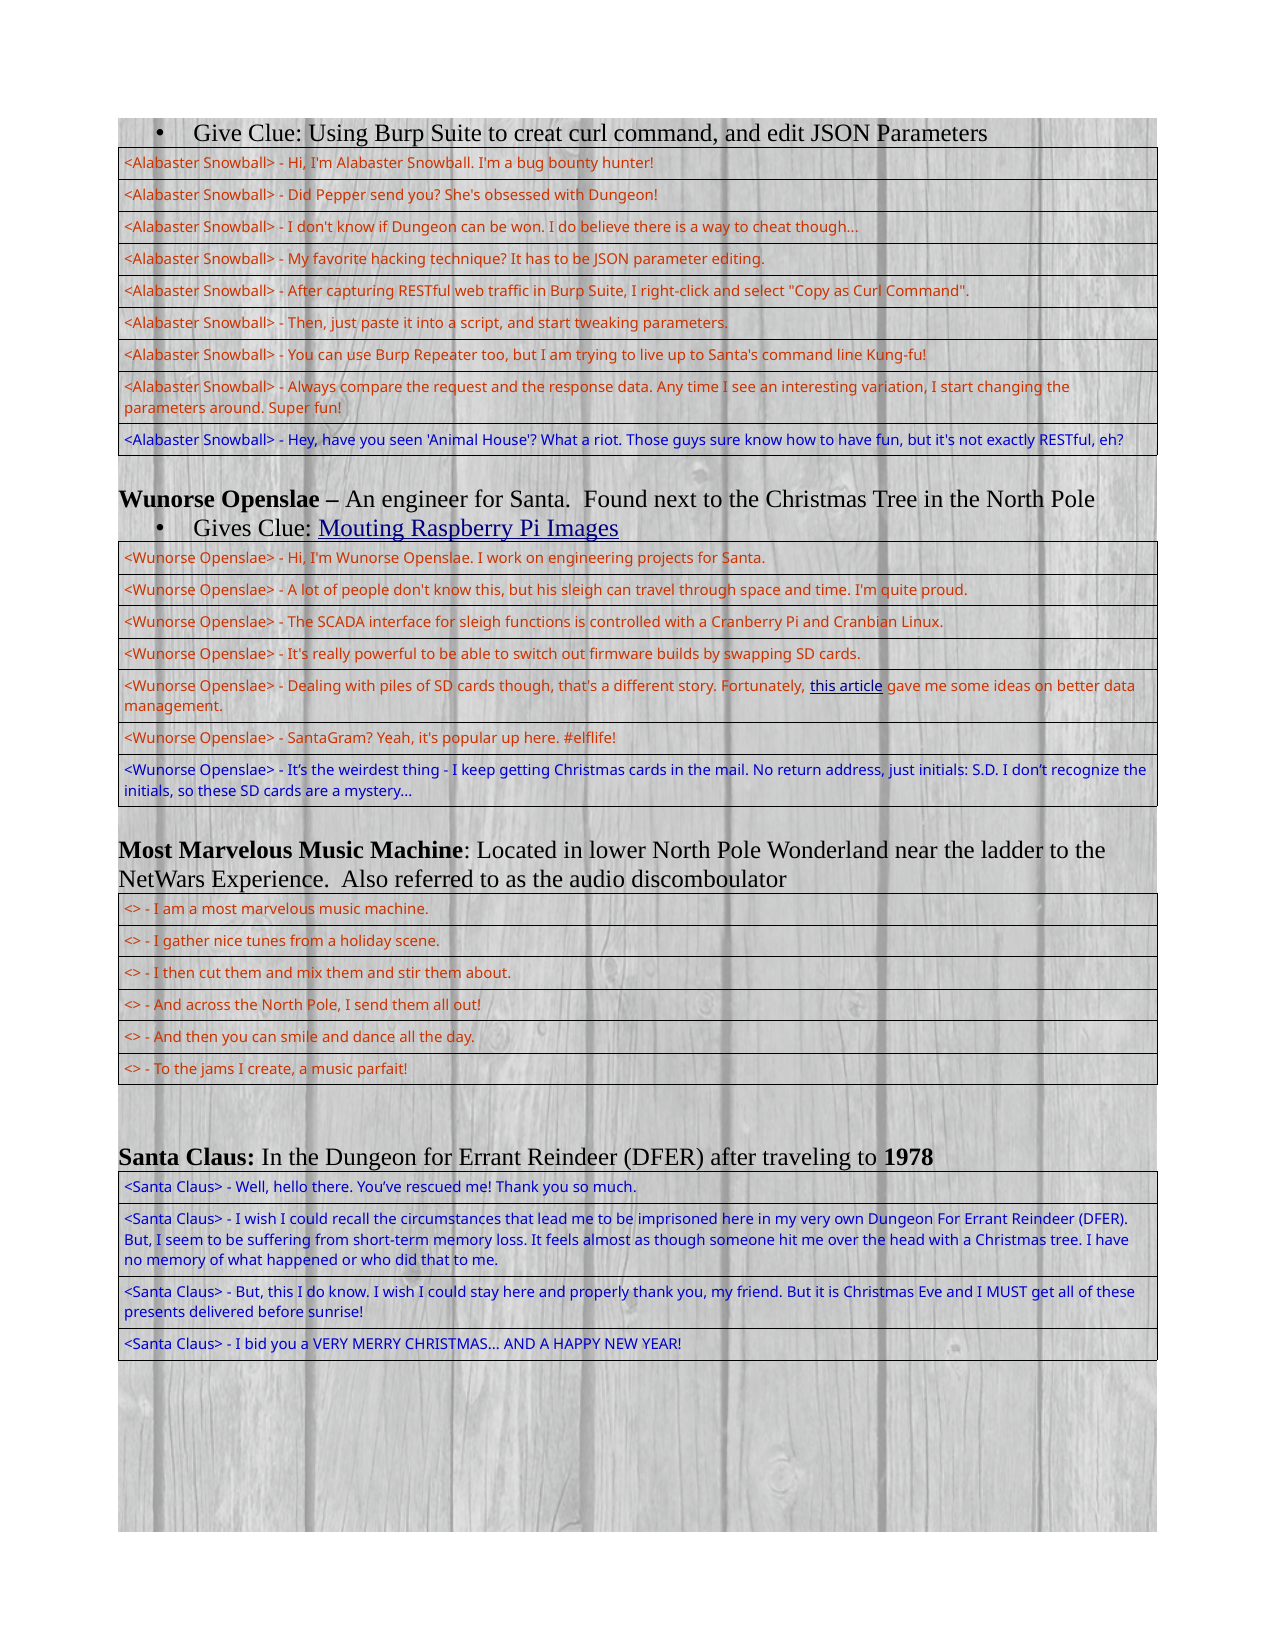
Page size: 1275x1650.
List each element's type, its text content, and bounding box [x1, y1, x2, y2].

picture [118, 118, 156, 147]
text Wunorse Openslae – An engineer for Santa. Found next to the Christmas Tree in the North Pole [118, 484, 1157, 513]
table_cell <Alabaster Snowball> - You can use Burp Repeater too, but I am trying to live up to Santa's command line Kung-fu! [119, 340, 1157, 371]
table_header <Santa Claus> - Well, hello there. You’ve rescued me! Thank you so much. [119, 1172, 1157, 1203]
list Gives Clue: Mouting Raspberry Pi Images [156, 513, 1157, 541]
table_header <Alabaster Snowball> - Hi, I'm Alabaster Snowball. I'm a bug bounty hunter! [119, 148, 1157, 179]
table_cell <Alabaster Snowball> - Then, just paste it into a script, and start tweaking parameters. [119, 308, 1157, 339]
table_cell <Wunorse Openslae> - SantaGram? Yeah, it's popular up here. #elflife! [119, 723, 1157, 754]
table_cell <Wunorse Openslae> - It’s the weirdest thing - I keep getting Christmas cards in the mail. No return address, just initials: S.D. I don’t recognize the initials, so these SD cards are a mystery... [119, 755, 1157, 806]
picture [118, 456, 1157, 484]
text Most Marvelous Music Machine: Located in lower North Pole Wonderland near the ladder to the NetWars Experience. Also referred to as the audio discomboulator [118, 835, 1157, 892]
table_cell <Alabaster Snowball> - Hey, have you seen 'Animal House'? What a riot. Those guys sure know how to have fun, but it's not exactly RESTful, eh? [119, 424, 1157, 455]
table_header <Wunorse Openslae> - Hi, I'm Wunorse Openslae. I work on engineering projects for Santa. [119, 542, 1157, 573]
table_cell <> - And then you can smile and dance all the day. [119, 1021, 1157, 1052]
text Santa Claus: In the Dungeon for Errant Reindeer (DFER) after traveling to 1978 [118, 1142, 1157, 1171]
table_cell <> - And across the North Pole, I send them all out! [119, 990, 1157, 1020]
table_cell <Wunorse Openslae> - It's really powerful to be able to switch out firmware builds by swapping SD cards. [119, 639, 1157, 669]
picture [118, 1361, 1157, 1532]
table_cell <> - I then cut them and mix them and stir them about. [119, 957, 1157, 988]
table_cell <> - I gather nice tunes from a holiday scene. [119, 926, 1157, 956]
table_cell <Wunorse Openslae> - Dealing with piles of SD cards though, that's a different story. Fortunately, this article gave me some ideas on better data management. [119, 670, 1157, 722]
table_cell <Alabaster Snowball> - My favorite hacking technique? It has to be JSON parameter editing. [119, 244, 1157, 275]
table_cell <> - To the jams I create, a music parfait! [119, 1054, 1157, 1084]
picture [118, 1085, 1157, 1142]
table_cell <Santa Claus> - But, this I do know. I wish I could stay here and properly thank you, my friend. But it is Christmas Eve and I MUST get all of these presents delivered before sunrise! [119, 1277, 1157, 1328]
table_cell <Alabaster Snowball> - I don't know if Dungeon can be won. I do believe there is a way to cheat though... [119, 212, 1157, 243]
list Give Clue: Using Burp Suite to creat curl command, and edit JSON Parameters [156, 118, 1157, 147]
table_cell <Alabaster Snowball> - Did Pepper send you? She's obsessed with Dungeon! [119, 180, 1157, 211]
table_cell <Alabaster Snowball> - Always compare the request and the response data. Any time I see an interesting variation, I start changing the parameters around. Super fun! [119, 372, 1157, 423]
table_header <> - I am a most marvelous music machine. [119, 894, 1157, 924]
table_cell <Santa Claus> - I bid you a VERY MERRY CHRISTMAS... AND A HAPPY NEW YEAR! [119, 1329, 1157, 1360]
table_cell <Wunorse Openslae> - A lot of people don't know this, but his sleigh can travel through space and time. I'm quite proud. [119, 575, 1157, 605]
table_cell <Santa Claus> - I wish I could recall the circumstances that lead me to be imprisoned here in my very own Dungeon For Errant Reindeer (DFER). But, I seem to be suffering from short-term memory loss. It feels almost as though someone hit me over the head with a Christmas tree. I have no memory of what happened or who did that to me. [119, 1204, 1157, 1276]
table_cell <Alabaster Snowball> - After capturing RESTful web traffic in Burp Suite, I right-click and select "Copy as Curl Command". [119, 276, 1157, 307]
picture [118, 807, 1157, 835]
picture [118, 513, 156, 541]
table_cell <Wunorse Openslae> - The SCADA interface for sleigh functions is controlled with a Cranberry Pi and Cranbian Linux. [119, 606, 1157, 637]
